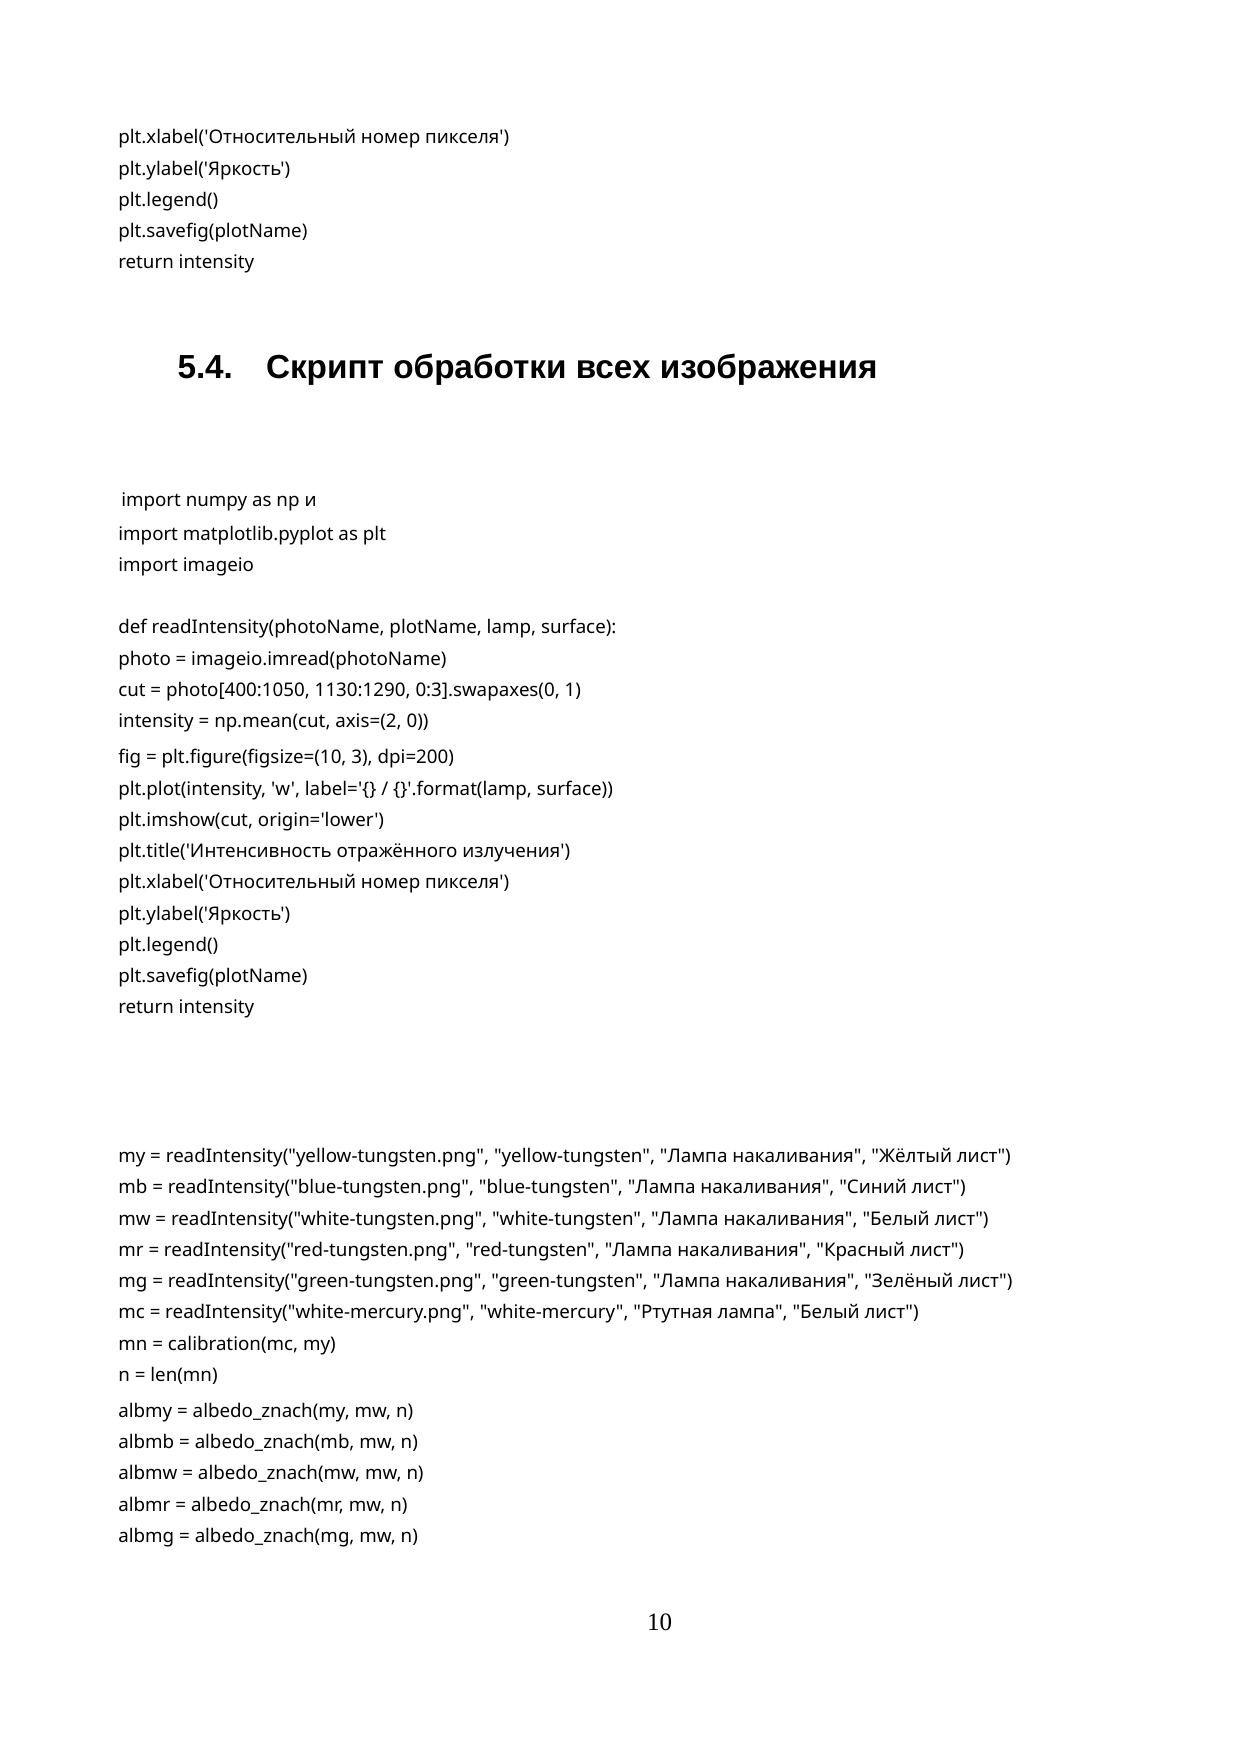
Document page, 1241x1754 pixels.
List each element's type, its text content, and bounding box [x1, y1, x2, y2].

table_cell plt.plot(intensity, 'w', label='{} / {}'.format(lamp, surface)) [118, 769, 1122, 800]
table_cell plt.savefig(plotName) [118, 957, 1122, 988]
table_cell [118, 1051, 1122, 1079]
table_cell def readIntensity(photoName, plotName, lamp, surface): [118, 608, 1122, 639]
table_cell albmb = albedo_znach(mb, mw, n) [118, 1423, 1122, 1454]
table_cell [118, 1548, 1122, 1574]
table_cell [118, 577, 1122, 608]
table_cell mb = readIntensity("blue-tungsten.png", "blue-tungsten", "Лампа накаливания", "Синий лист") [118, 1168, 1122, 1199]
table_cell albmg = albedo_znach(mg, mw, n) [118, 1516, 1122, 1548]
table_cell plt.xlabel('Относительный номер пикселя') [118, 118, 1123, 149]
table_cell fig = plt.figure(figsize=(10, 3), dpi=200) [118, 738, 1122, 769]
table_cell import imageio [118, 546, 1122, 577]
table_cell plt.legend() [118, 181, 1123, 212]
table_cell intensity = np.mean(cut, axis=(2, 0)) [118, 702, 1122, 733]
table_cell cut = photo[400:1050, 1130:1290, 0:3].swapaxes(0, 1) [118, 671, 1122, 702]
table_cell plt.ylabel('Яркость') [118, 894, 1122, 925]
table_cell [118, 1105, 1122, 1137]
table_cell mr = readIntensity("red-tungsten.png", "red-tungsten", "Лампа накаливания", "Красный лист") [118, 1230, 1122, 1262]
table_cell albmy = albedo_znach(my, mw, n) [118, 1391, 1122, 1423]
table_cell return intensity [118, 243, 1123, 274]
table_cell mg = readIntensity("green-tungsten.png", "green-tungsten", "Лампа накаливания", "Зелёный лист") [118, 1262, 1122, 1293]
subtitle Скрипт обработки всех изображения [118, 347, 1122, 385]
table_cell mn = calibration(mc, my) [118, 1324, 1122, 1355]
table_cell plt.title('Интенсивность отражённого излучения') [118, 832, 1122, 863]
table_cell plt.ylabel('Яркость') [118, 149, 1123, 181]
table_cell [118, 1079, 1122, 1105]
table_cell mc = readIntensity("white-mercury.png", "white-mercury", "Ртутная лампа", "Белый лист") [118, 1293, 1122, 1324]
table_header import numpy as np и [118, 477, 1122, 514]
table_cell plt.legend() [118, 925, 1122, 957]
table_cell mw = readIntensity("white-tungsten.png", "white-tungsten", "Лампа накаливания", "Белый лист") [118, 1199, 1122, 1230]
table_cell my = readIntensity("yellow-tungsten.png", "yellow-tungsten", "Лампа накаливания", "Жёлтый лист") [118, 1137, 1122, 1168]
table_cell albmr = albedo_znach(mr, mw, n) [118, 1485, 1122, 1516]
table_cell plt.savefig(plotName) [118, 212, 1123, 243]
table_cell plt.imshow(cut, origin='lower') [118, 800, 1122, 832]
table_cell plt.xlabel('Относительный номер пикселя') [118, 863, 1122, 894]
table_cell import matplotlib.pyplot as plt [118, 514, 1122, 546]
table_cell n = len(mn) [118, 1355, 1122, 1387]
table_cell [118, 1387, 1122, 1391]
table_cell photo = imageio.imread(photoName) [118, 639, 1122, 671]
table_cell [118, 733, 1122, 738]
table_cell return intensity [118, 988, 1122, 1019]
table_cell albmw = albedo_znach(mw, mw, n) [118, 1454, 1122, 1485]
table_cell [118, 1019, 1122, 1051]
